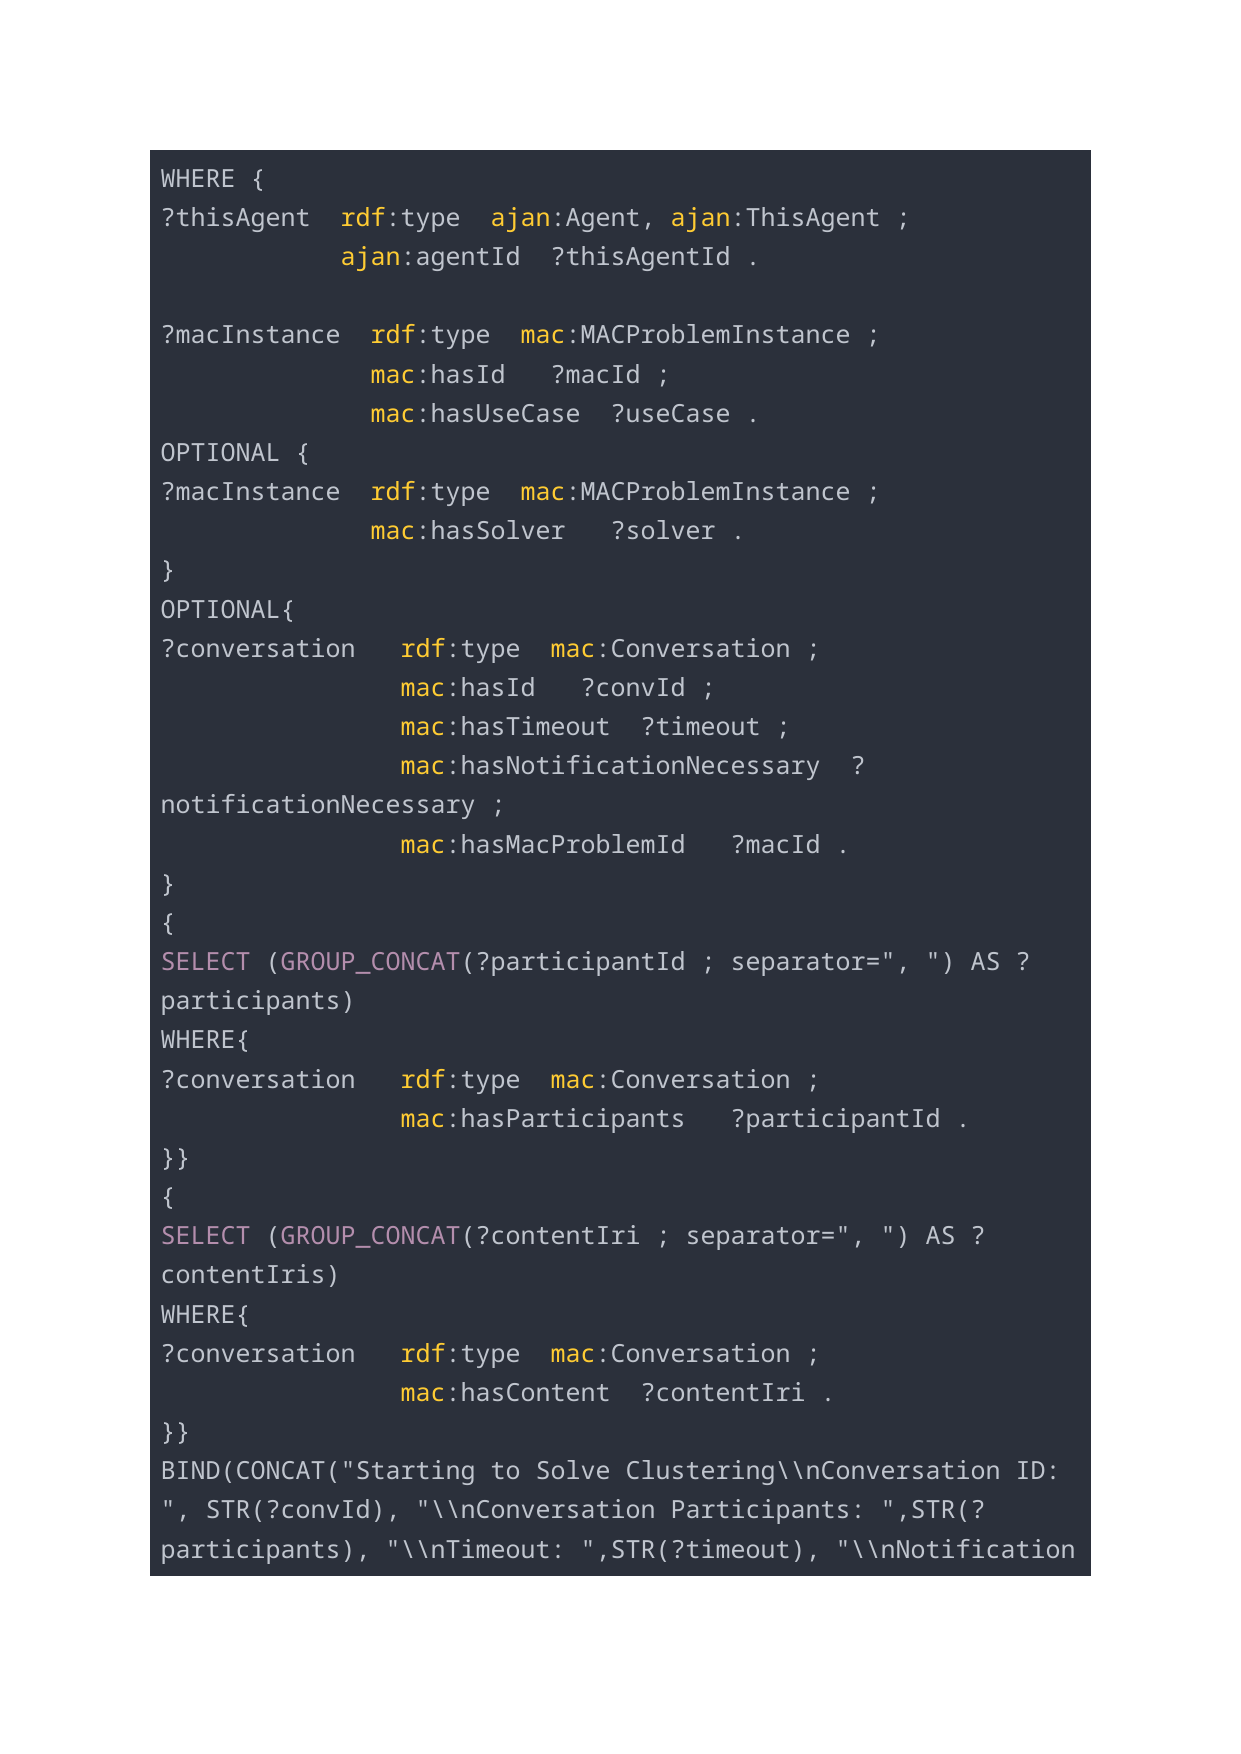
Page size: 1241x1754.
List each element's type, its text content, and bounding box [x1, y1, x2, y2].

table_header WHERE { ?thisAgent rdf:type ajan:Agent, ajan:ThisAgent ; ajan:agentId ?thisAgentId . ?macInstance rdf:type mac:MACProblemInstance ; mac:hasId ?macId ; mac:hasUseCase ?useCase . OPTIONAL { ?macInstance rdf:type mac:MACProblemInstance ; mac:hasSolver ?solver . } OPTIONAL{ ?conversation rdf:type mac:Conversation ; mac:hasId ?convId ; mac:hasTimeout ?timeout ; mac:hasNotificationNecessary ?notificationNecessary ; mac:hasMacProblemId ?macId . } { SELECT (GROUP_CONCAT(?participantId ; separator=", ") AS ?participants) WHERE{ ?conversation rdf:type mac:Conversation ; mac:hasParticipants ?participantId . }} { SELECT (GROUP_CONCAT(?contentIri ; separator=", ") AS ?contentIris) WHERE{ ?conversation rdf:type mac:Conversation ; mac:hasContent ?contentIri . }} BIND(CONCAT("Starting to Solve Clustering\\nConversation ID: ", STR(?convId), "\\nConversation Participants: ",STR(?participants), "\\nTimeout: ",STR(?timeout), "\\nNotification [150, 150, 1091, 1576]
